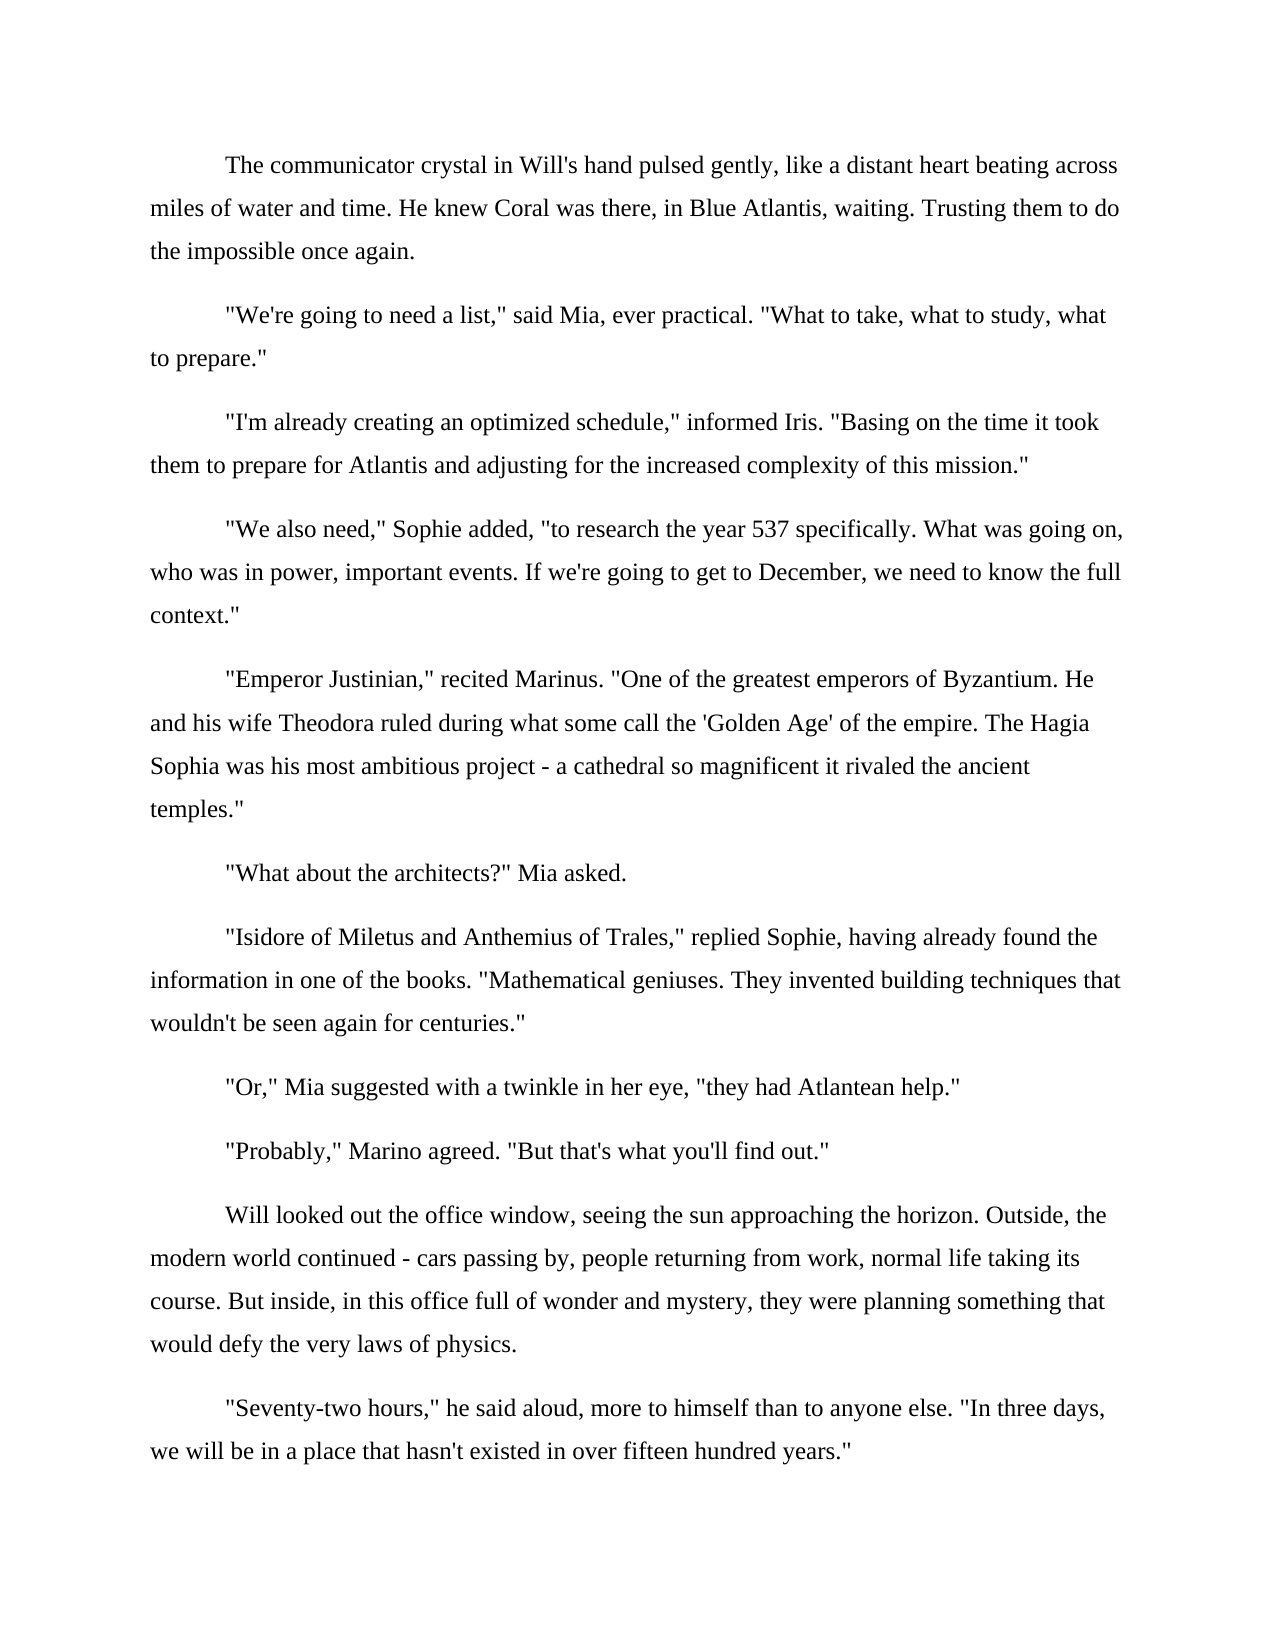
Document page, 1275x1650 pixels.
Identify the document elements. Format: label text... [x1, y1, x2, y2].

text "We also need," Sophie added, "to research the year 537 specifically. What was going on, who was in power, important events. If we're going to get to December, we need to know the full context." [150, 514, 1125, 629]
text "Seventy-two hours," he said aloud, more to himself than to anyone else. "In three days, we will be in a place that hasn't existed in over fifteen hundred years." [150, 1393, 1125, 1465]
text "Or," Mia suggested with a twinkle in her eye, "they had Atlantean help." [150, 1072, 1125, 1101]
text The communicator crystal in Will's hand pulsed gently, like a distant heart beating across miles of water and time. He knew Coral was there, in Blue Atlantis, waiting. Trusting them to do the impossible once again. [150, 150, 1125, 265]
text "What about the architects?" Mia asked. [150, 858, 1125, 887]
text "I'm already creating an optimized schedule," informed Iris. "Basing on the time it took them to prepare for Atlantis and adjusting for the increased complexity of this mission." [150, 407, 1125, 479]
text "Isidore of Miletus and Anthemius of Trales," replied Sophie, having already found the information in one of the books. "Mathematical geniuses. They invented building techniques that wouldn't be seen again for centuries." [150, 922, 1125, 1037]
text "Probably," Marino agreed. "But that's what you'll find out." [150, 1136, 1125, 1165]
text "Emperor Justinian," recited Marinus. "One of the greatest emperors of Byzantium. He and his wife Theodora ruled during what some call the 'Golden Age' of the empire. The Hagia Sophia was his most ambitious project - a cathedral so magnificent it rivaled the ancient temples." [150, 664, 1125, 823]
text "We're going to need a list," said Mia, ever practical. "What to take, what to study, what to prepare." [150, 300, 1125, 372]
text Will looked out the office window, seeing the sun approaching the horizon. Outside, the modern world continued - cars passing by, people returning from work, normal life taking its course. But inside, in this office full of wonder and mystery, they were planning something that would defy the very laws of physics. [150, 1200, 1125, 1358]
